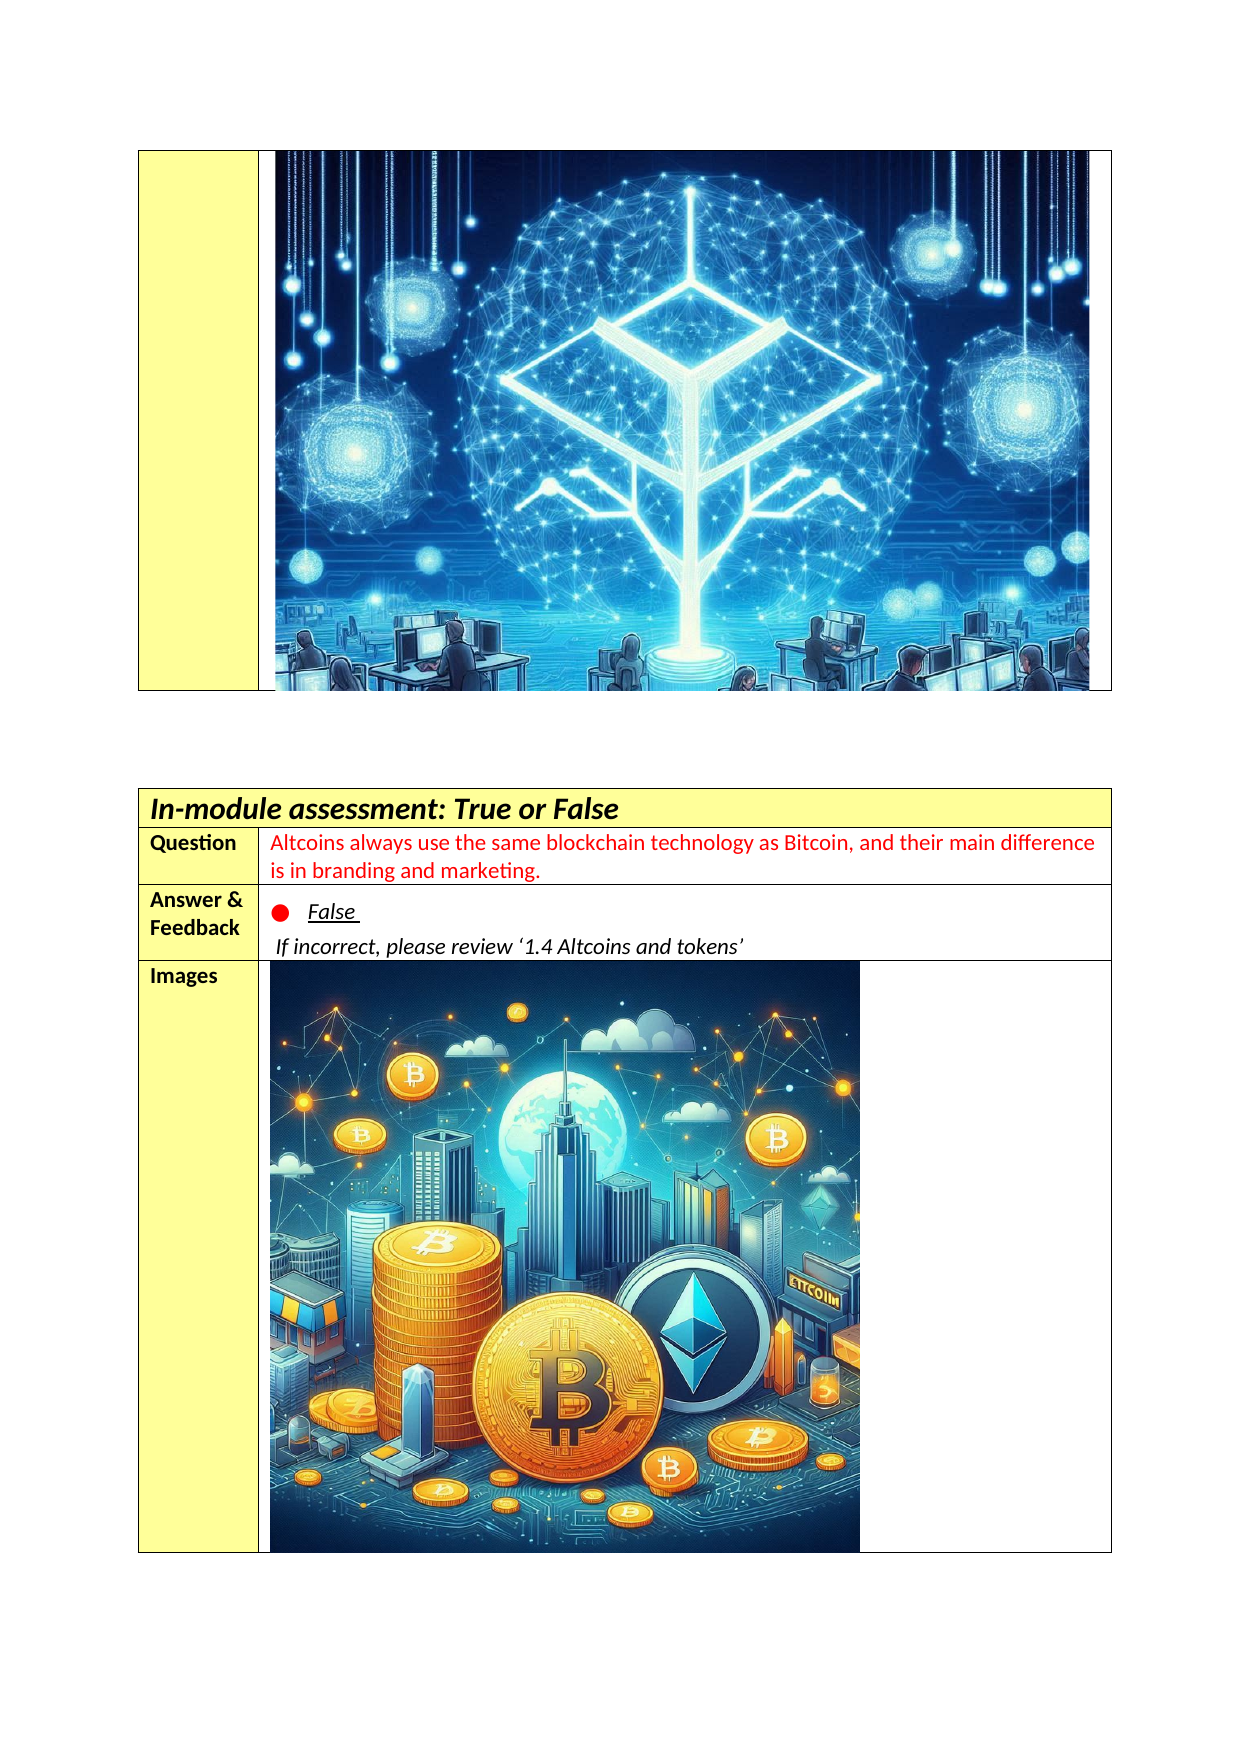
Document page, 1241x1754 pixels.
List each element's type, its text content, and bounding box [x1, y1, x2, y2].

table_cell [259, 151, 275, 690]
table_header In-module assessment: True or False [139, 789, 1111, 827]
picture [275, 151, 1090, 691]
table_cell [1090, 151, 1111, 690]
table_cell Question [139, 828, 258, 884]
table_cell Images [139, 961, 258, 1552]
table_cell [139, 151, 258, 690]
table_cell Answer & Feedback [139, 885, 258, 960]
table_cell [860, 961, 1111, 1552]
picture [270, 961, 860, 1553]
table_cell [259, 961, 270, 1552]
table_cell Altcoins always use the same blockchain technology as Bitcoin, and their main difference is in branding and marketing. [259, 828, 1111, 884]
table_cell False If incorrect, please review ‘1.4 Altcoins and tokens’ [259, 885, 1111, 960]
